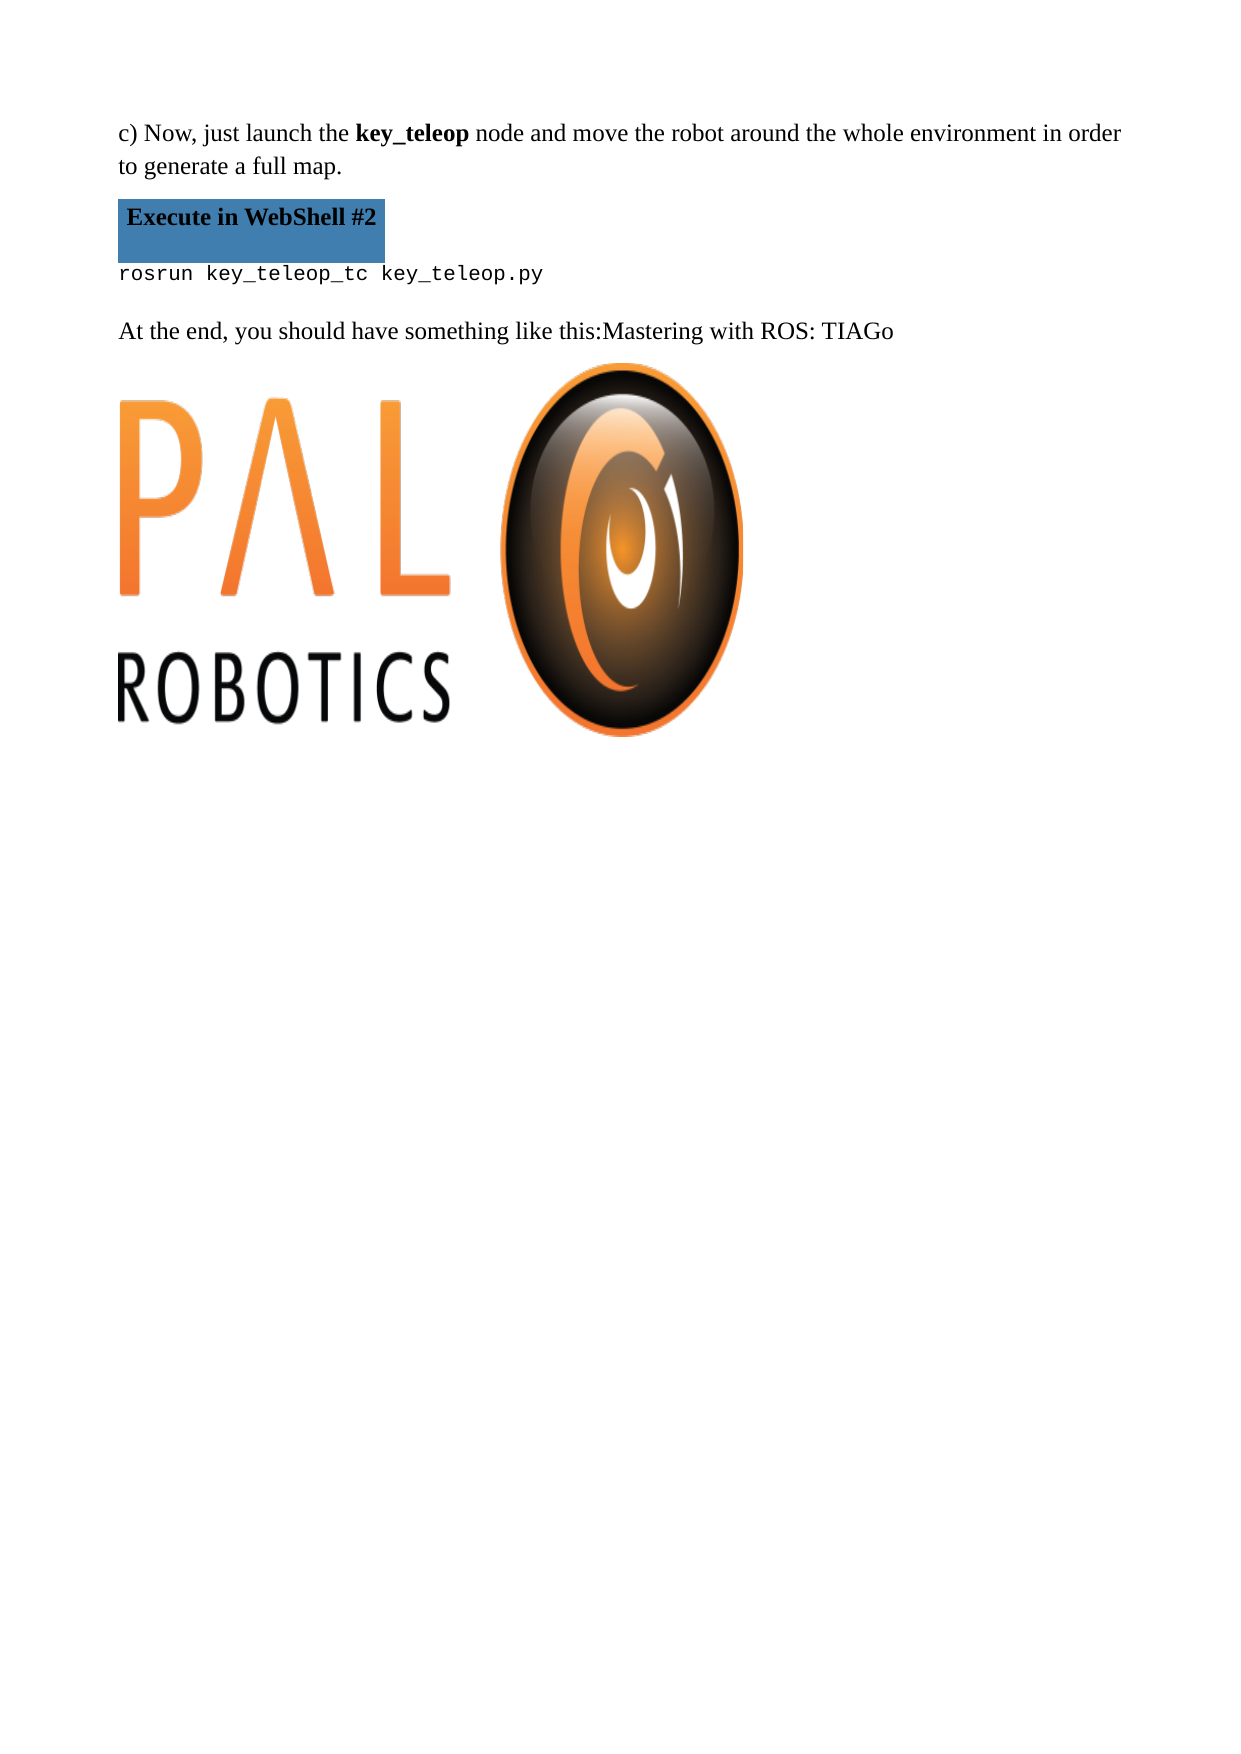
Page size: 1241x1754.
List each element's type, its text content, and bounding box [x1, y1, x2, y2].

text At the end, you should have something like this:Mastering with ROS: TIAGo [118, 316, 1122, 345]
text rosrun key_teleop_tc key_teleop.py [118, 263, 1122, 286]
table_header Execute in WebShell #2 [118, 199, 385, 263]
picture [118, 363, 744, 737]
text c) Now, just launch the key_teleop node and move the robot around the whole environment in order to generate a full map. [118, 118, 1122, 180]
